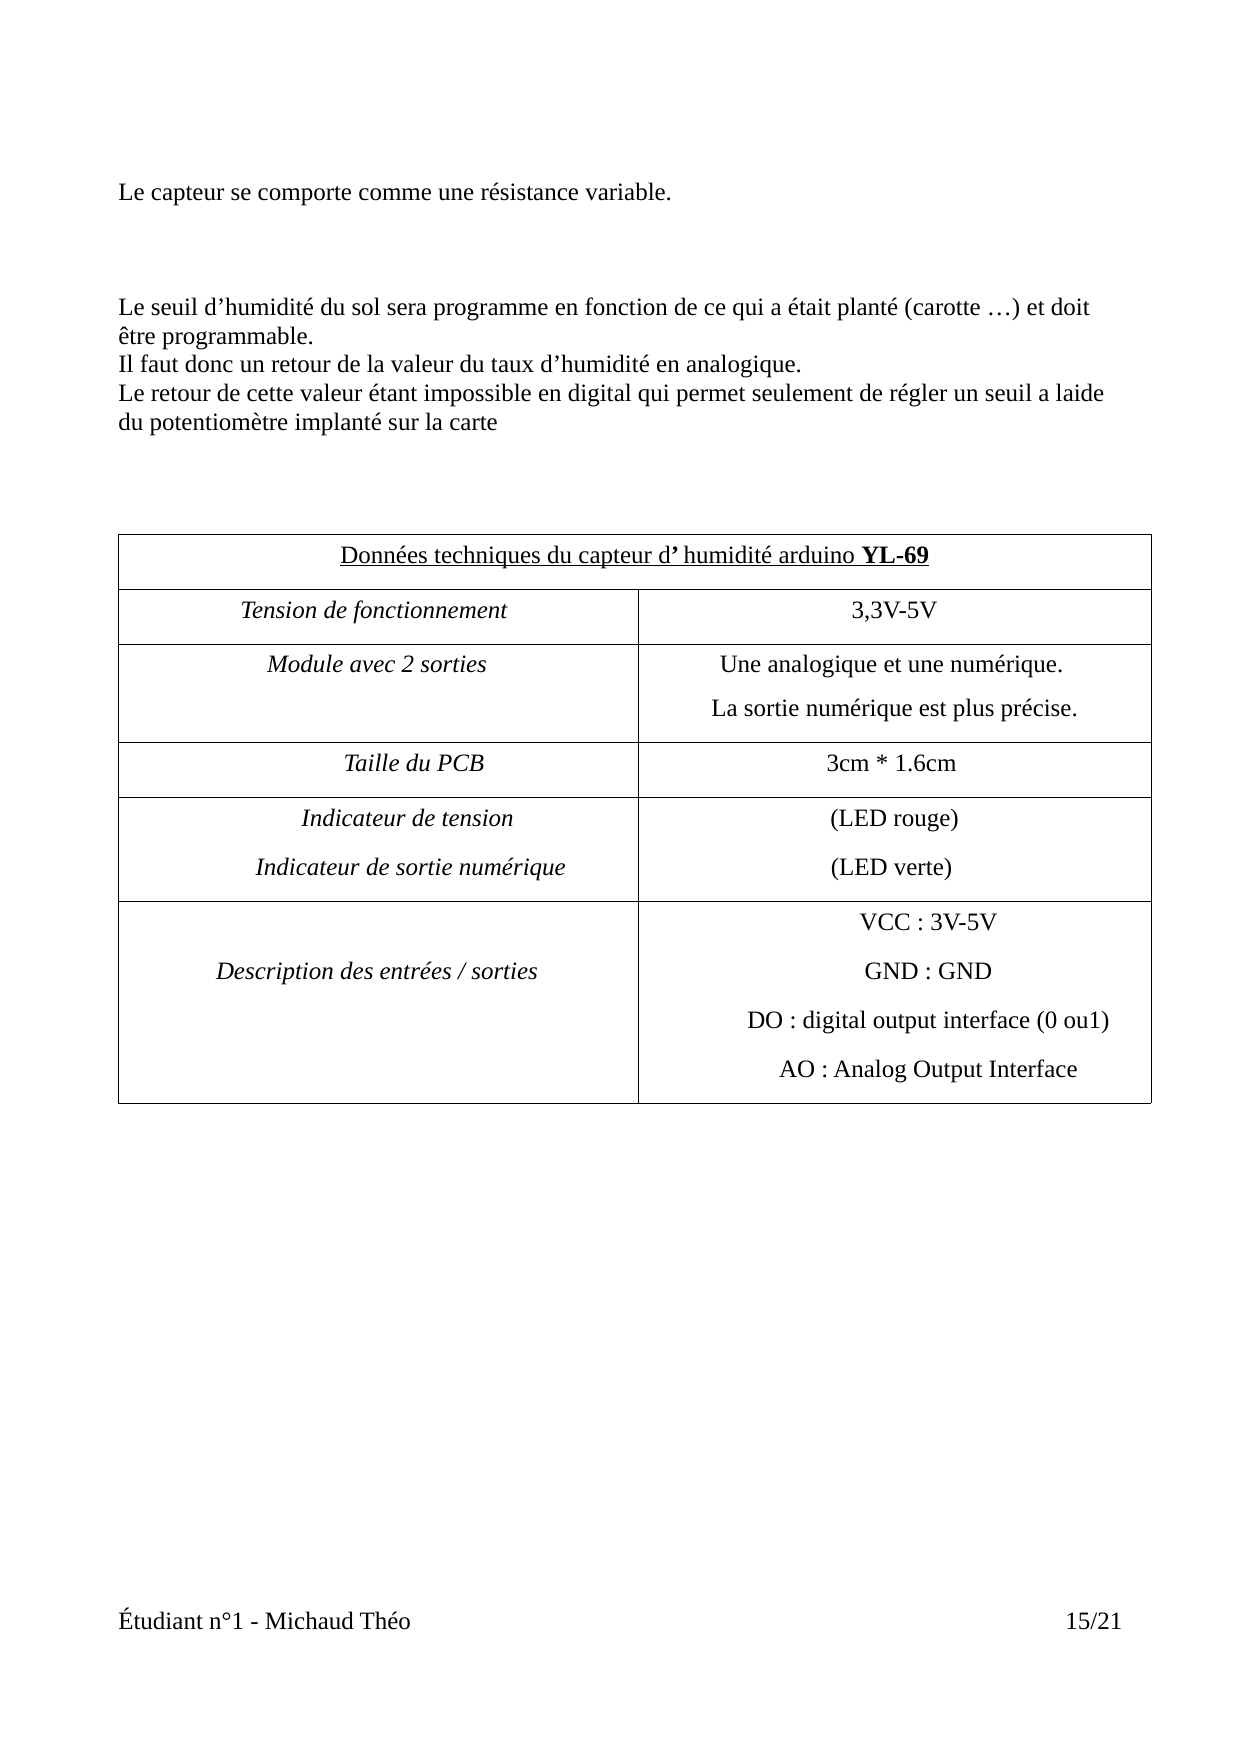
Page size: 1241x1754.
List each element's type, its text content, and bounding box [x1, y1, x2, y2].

table_cell Une analogique et une numérique. La sortie numérique est plus précise. [639, 645, 1151, 742]
table_cell Description des entrées / sorties [119, 902, 638, 1103]
table_cell Indicateur de tension Indicateur de sortie numérique [119, 798, 638, 901]
text Il faut donc un retour de la valeur du taux d’humidité en analogique. [118, 349, 1122, 378]
table_header Données techniques du capteur d’ humidité arduino YL-69 [119, 535, 1151, 589]
table_cell Taille du PCB [119, 743, 638, 797]
text Le retour de cette valeur étant impossible en digital qui permet seulement de régler un seuil a laide du potentiomètre implanté sur la carte [118, 378, 1122, 436]
table_cell 3cm * 1.6cm [639, 743, 1151, 797]
table_cell Tension de fonctionnement [119, 590, 638, 644]
table_cell VCC : 3V-5V GND : GND DO : digital output interface (0 ou1) AO : Analog Output Interface [639, 902, 1151, 1103]
text Le seuil d’humidité du sol sera programme en fonction de ce qui a était planté (carotte …) et doit être programmable. [118, 292, 1122, 349]
table_cell (LED rouge) (LED verte) [639, 798, 1151, 901]
text Le capteur se comporte comme une résistance variable. [118, 177, 1122, 206]
table_cell 3,3V-5V [639, 590, 1151, 644]
table_cell Module avec 2 sorties [119, 645, 638, 742]
